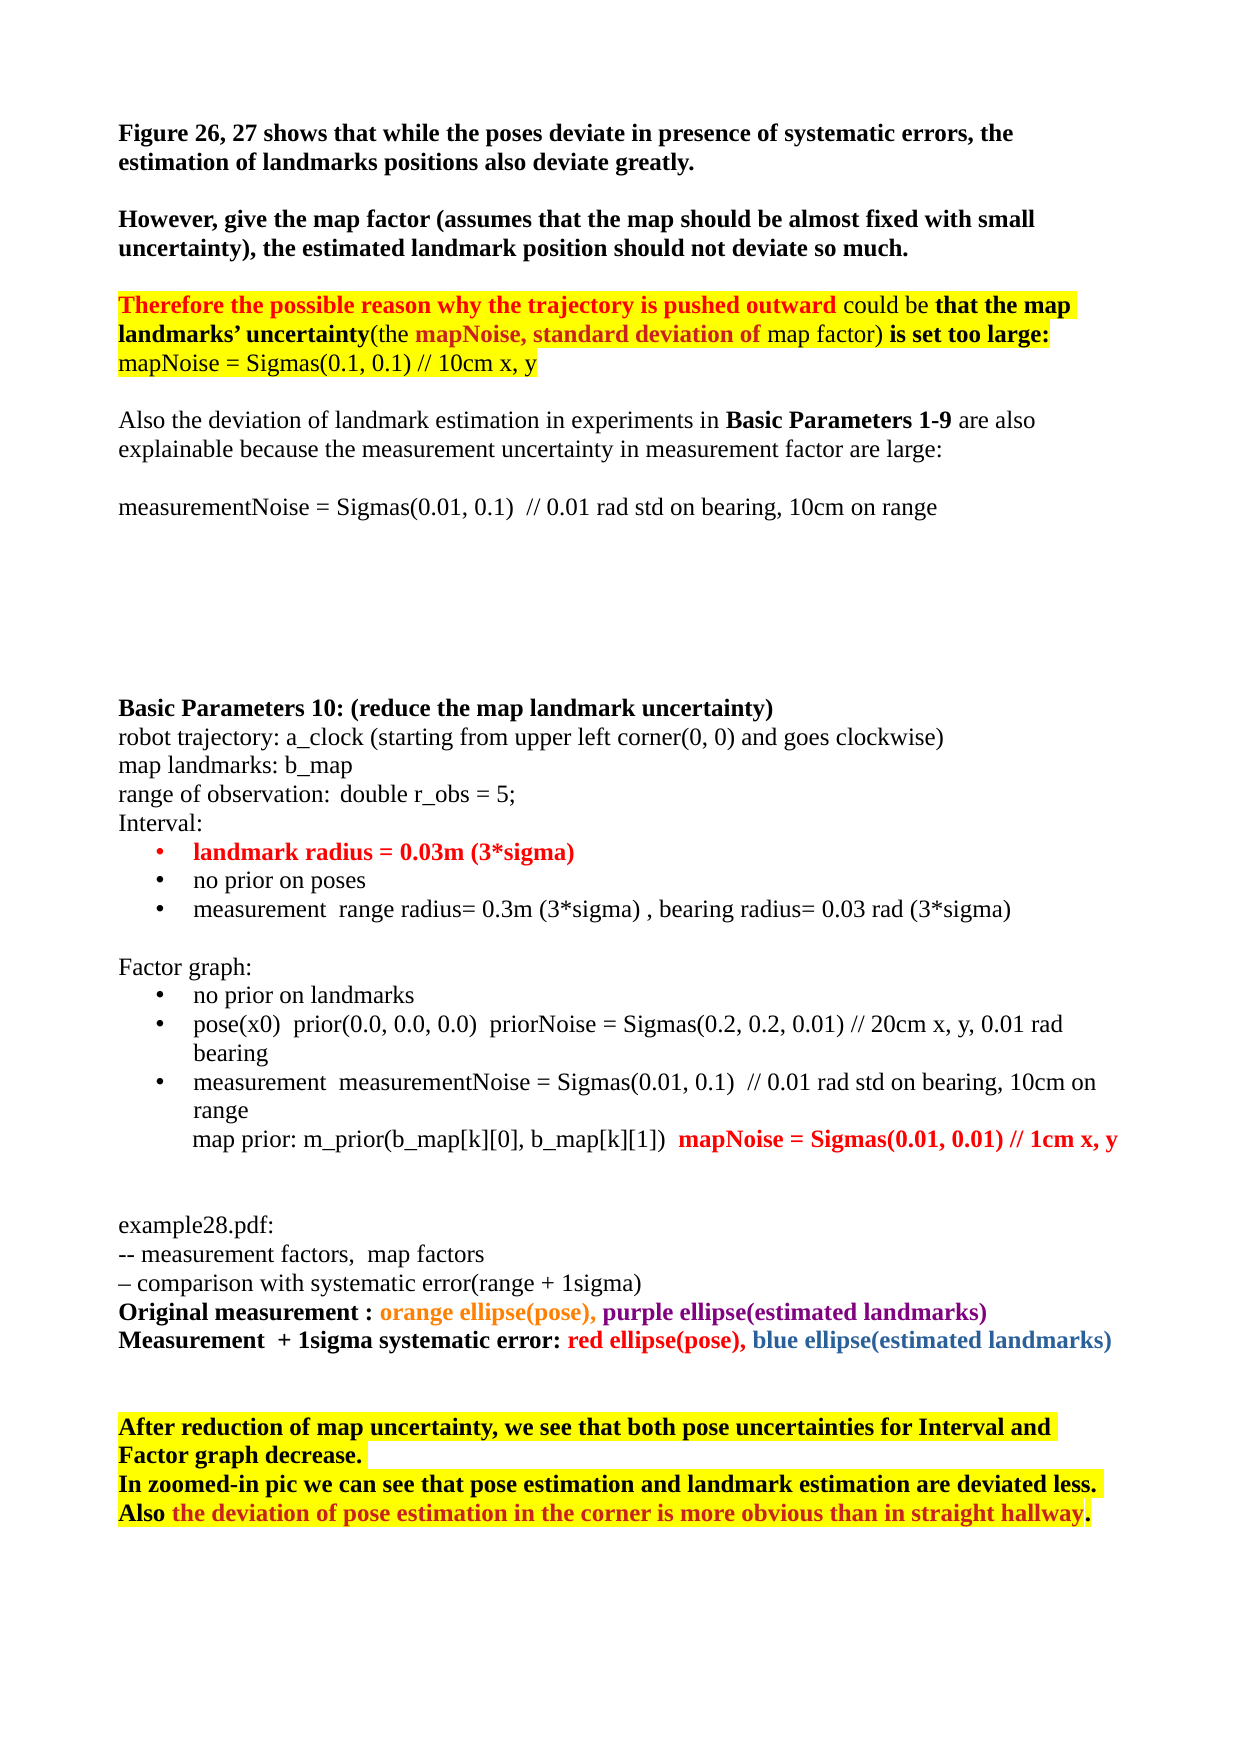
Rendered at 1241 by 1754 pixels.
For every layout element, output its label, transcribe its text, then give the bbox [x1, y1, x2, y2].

list measurement range radius= 0.3m (3*sigma) , bearing radius= 0.03 rad (3*sigma) [156, 894, 1122, 923]
text Also the deviation of landmark estimation in experiments in Basic Parameters 1-9 are also explainable because the measurement uncertainty in measurement factor are large: [118, 406, 1122, 463]
text After reduction of map uncertainty, we see that both pose uncertainties for Interval and Factor graph decrease. [118, 1412, 1122, 1469]
text Measurement + 1sigma systematic error: red ellipse(pose), blue ellipse(estimated landmarks) [118, 1326, 1122, 1354]
text range of observation: double r_obs = 5; [118, 779, 1122, 808]
text Original measurement : orange ellipse(pose), purple ellipse(estimated landmarks) [118, 1297, 1122, 1326]
text Therefore the possible reason why the trajectory is pushed outward could be that the map landmarks’ uncertainty(the mapNoise, standard deviation of map factor) is set too large: [118, 291, 1122, 348]
text Basic Parameters 10: (reduce the map landmark uncertainty) [118, 693, 1122, 722]
text – comparison with systematic error(range + 1sigma) [118, 1268, 1122, 1297]
text However, give the map factor (assumes that the map should be almost fixed with small uncertainty), the estimated landmark position should not deviate so much. [118, 204, 1122, 262]
text measurementNoise = Sigmas(0.01, 0.1) // 0.01 rad std on bearing, 10cm on range [118, 492, 1122, 521]
text Also the deviation of pose estimation in the corner is more obvious than in straight hallway. [118, 1498, 1122, 1527]
list landmark radius = 0.03m (3*sigma) [156, 837, 1122, 866]
text Figure 26, 27 shows that while the poses deviate in presence of systematic errors, the estimation of landmarks positions also deviate greatly. [118, 118, 1122, 176]
text mapNoise = Sigmas(0.1, 0.1) // 10cm x, y [118, 348, 1122, 377]
text -- measurement factors, map factors [118, 1239, 1122, 1268]
text example28.pdf: [118, 1211, 1122, 1239]
list no prior on landmarks [156, 981, 1122, 1009]
text map landmarks: b_map [118, 751, 1122, 779]
list pose(x0) prior(0.0, 0.0, 0.0) priorNoise = Sigmas(0.2, 0.2, 0.01) // 20cm x, y, 0.01 rad bearing [156, 1009, 1122, 1067]
text Factor graph: [118, 952, 1122, 981]
list no prior on poses [156, 866, 1122, 894]
list measurement measurementNoise = Sigmas(0.01, 0.1) // 0.01 rad std on bearing, 10cm on range [156, 1067, 1122, 1124]
text Interval: [118, 808, 1122, 837]
text In zoomed-in pic we can see that pose estimation and landmark estimation are deviated less. [118, 1469, 1122, 1498]
text robot trajectory: a_clock (starting from upper left corner(0, 0) and goes clockwise) [118, 722, 1122, 751]
text map prior: m_prior(b_map[k][0], b_map[k][1]) mapNoise = Sigmas(0.01, 0.01) // 1cm x, y [118, 1124, 1122, 1153]
